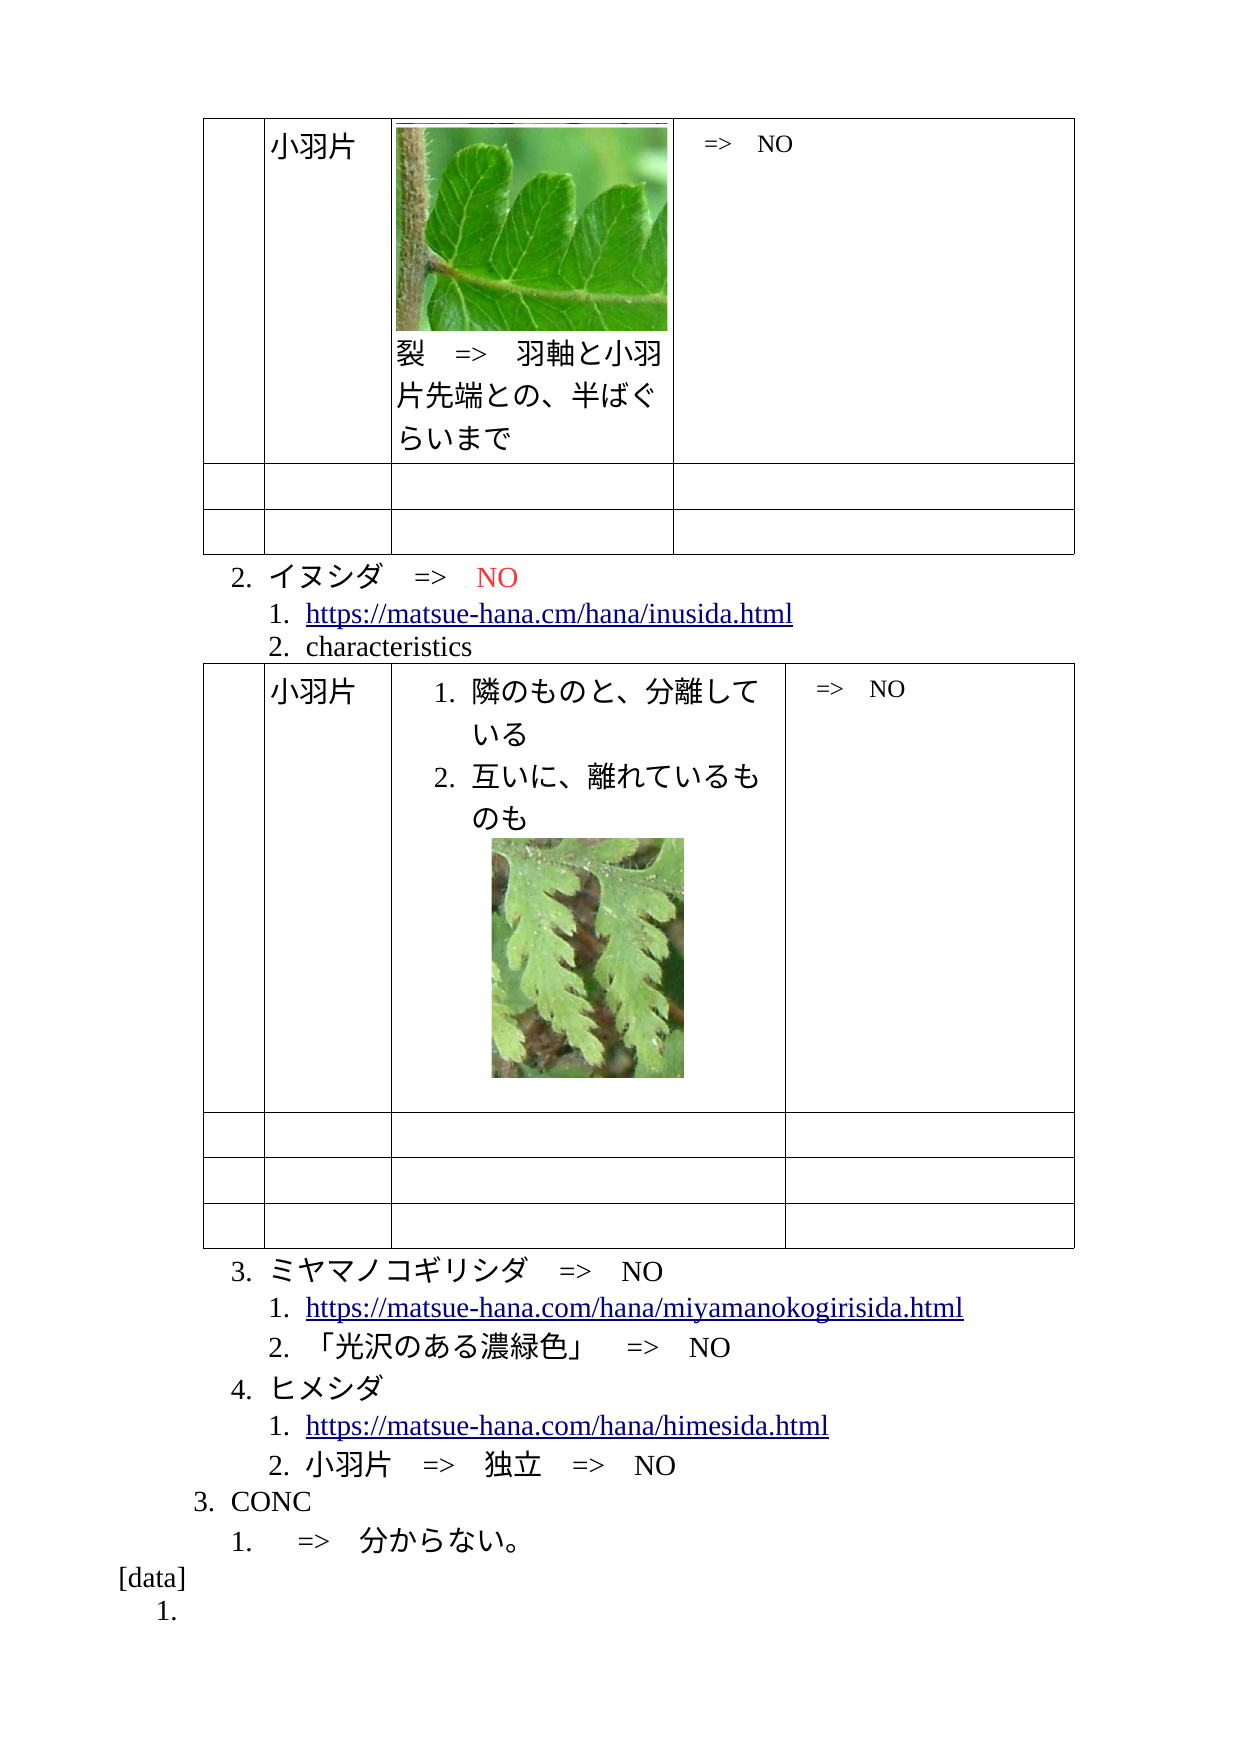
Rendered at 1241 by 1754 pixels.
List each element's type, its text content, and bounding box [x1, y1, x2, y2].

table_header => NO [786, 664, 1074, 1112]
table_header 隣のものと、分離している 互いに、離れているものも [392, 664, 785, 1112]
table_cell [674, 510, 1074, 553]
picture [491, 838, 684, 1078]
table_cell [265, 1113, 391, 1157]
table_cell [204, 119, 264, 463]
list ミヤマノコギリシダ => NO [231, 1248, 1122, 1290]
table_cell [392, 1158, 785, 1202]
table_cell 裂 => 羽軸と小羽片先端との、半ばぐらいまで [392, 119, 673, 463]
table_cell [204, 510, 264, 553]
table_cell [265, 510, 391, 553]
list https://matsue-hana.com/hana/miyamanokogirisida.html [268, 1290, 1122, 1323]
table_cell [392, 464, 673, 508]
table_cell [786, 1204, 1074, 1247]
table_cell [674, 464, 1074, 508]
list 「光沢のある濃緑色」 => NO [268, 1323, 1122, 1366]
table_cell [786, 1113, 1074, 1157]
list 小羽片 => 独立 => NO [268, 1442, 1122, 1484]
table_cell [204, 1113, 264, 1157]
list CONC [193, 1484, 1122, 1517]
list ヒメシダ [231, 1366, 1122, 1408]
table_cell [204, 1204, 264, 1247]
table_cell [392, 1113, 785, 1157]
list イヌシダ => NO [231, 554, 1122, 596]
table_cell 小羽片 [265, 119, 391, 463]
table_cell [265, 1158, 391, 1202]
list characteristics [268, 629, 1122, 663]
text [data] [118, 1560, 1122, 1593]
table_header 小羽片 [265, 664, 391, 1112]
table_cell [786, 1158, 1074, 1202]
table_cell => NO [674, 119, 1074, 463]
table_cell [265, 1204, 391, 1247]
table_cell [204, 464, 264, 508]
table_cell [204, 1158, 264, 1202]
list => 分からない。 [231, 1517, 1122, 1560]
picture [396, 123, 668, 331]
table_cell [392, 1204, 785, 1247]
table_cell [265, 464, 391, 508]
table_cell [392, 510, 673, 553]
list https://matsue-hana.com/hana/himesida.html [268, 1408, 1122, 1442]
table_header [204, 664, 264, 1112]
list https://matsue-hana.cm/hana/inusida.html [268, 596, 1122, 629]
